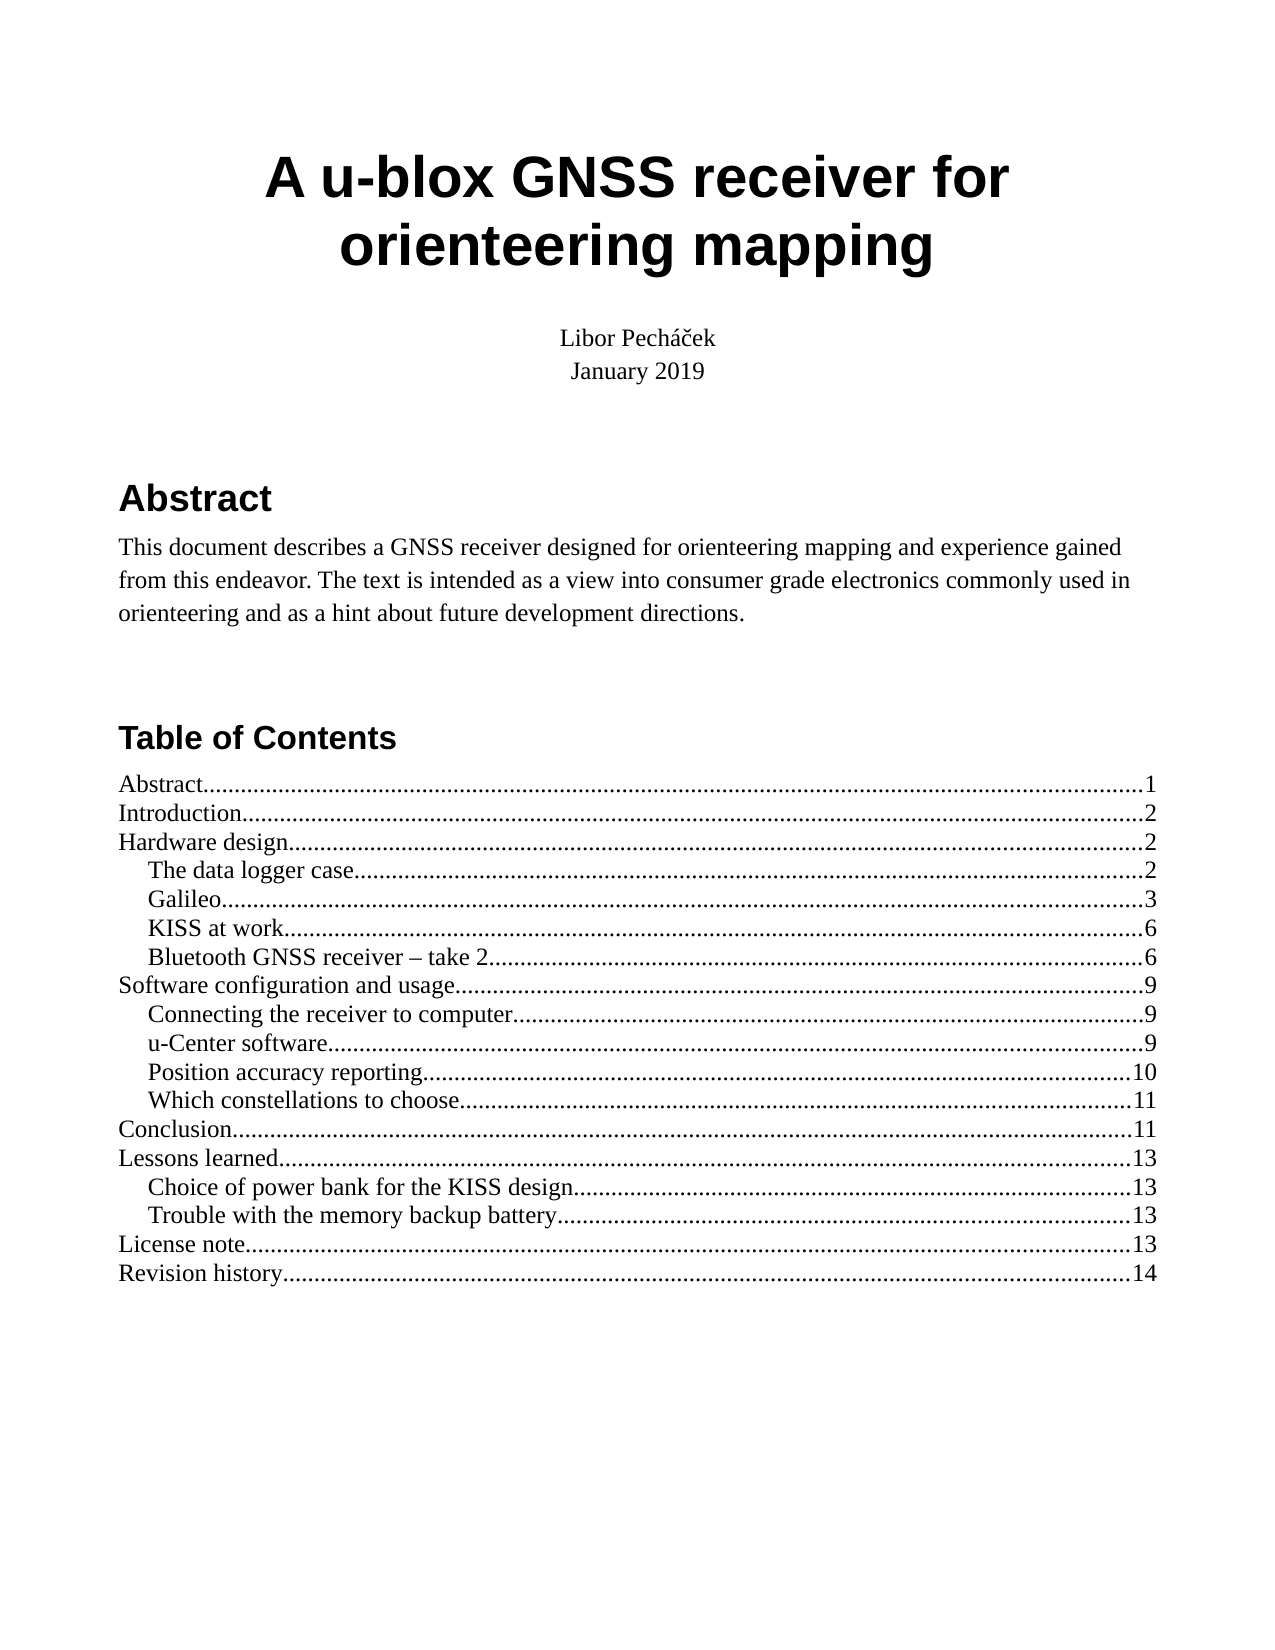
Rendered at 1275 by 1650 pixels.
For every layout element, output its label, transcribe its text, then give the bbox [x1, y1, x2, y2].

subtitle Abstract [118, 476, 1157, 520]
text This document describes a GNSS receiver designed for orienteering mapping and experience gained from this endeavor. The text is intended as a view into consumer grade electronics commonly used in orienteering and as a hint about future development directions. [118, 532, 1157, 627]
text Bluetooth GNSS receiver – take 2 6 [148, 942, 1157, 971]
text Which constellations to choose 11 [148, 1086, 1157, 1114]
text The data logger case 2 [148, 856, 1157, 884]
title A u-blox GNSS receiver for orienteering mapping [118, 143, 1157, 277]
text License note 13 [118, 1229, 1157, 1258]
text Abstract 1 [118, 769, 1157, 798]
text KISS at work 6 [148, 913, 1157, 942]
text Libor Pecháček January 2019 [118, 290, 1157, 384]
text Connecting the receiver to computer 9 [148, 999, 1157, 1028]
text Position accuracy reporting 10 [148, 1057, 1157, 1086]
text Lessons learned 13 [118, 1143, 1157, 1172]
text Software configuration and usage 9 [118, 971, 1157, 999]
text Choice of power bank for the KISS design 13 [148, 1172, 1157, 1201]
text Hardware design 2 [118, 827, 1157, 856]
text Galileo 3 [148, 884, 1157, 913]
text u-Center software 9 [148, 1028, 1157, 1057]
text Revision history 14 [118, 1258, 1157, 1287]
subtitle Table of Contents [118, 718, 1157, 757]
text Trouble with the memory backup battery 13 [148, 1201, 1157, 1229]
text Conclusion 11 [118, 1114, 1157, 1143]
text Introduction 2 [118, 798, 1157, 827]
